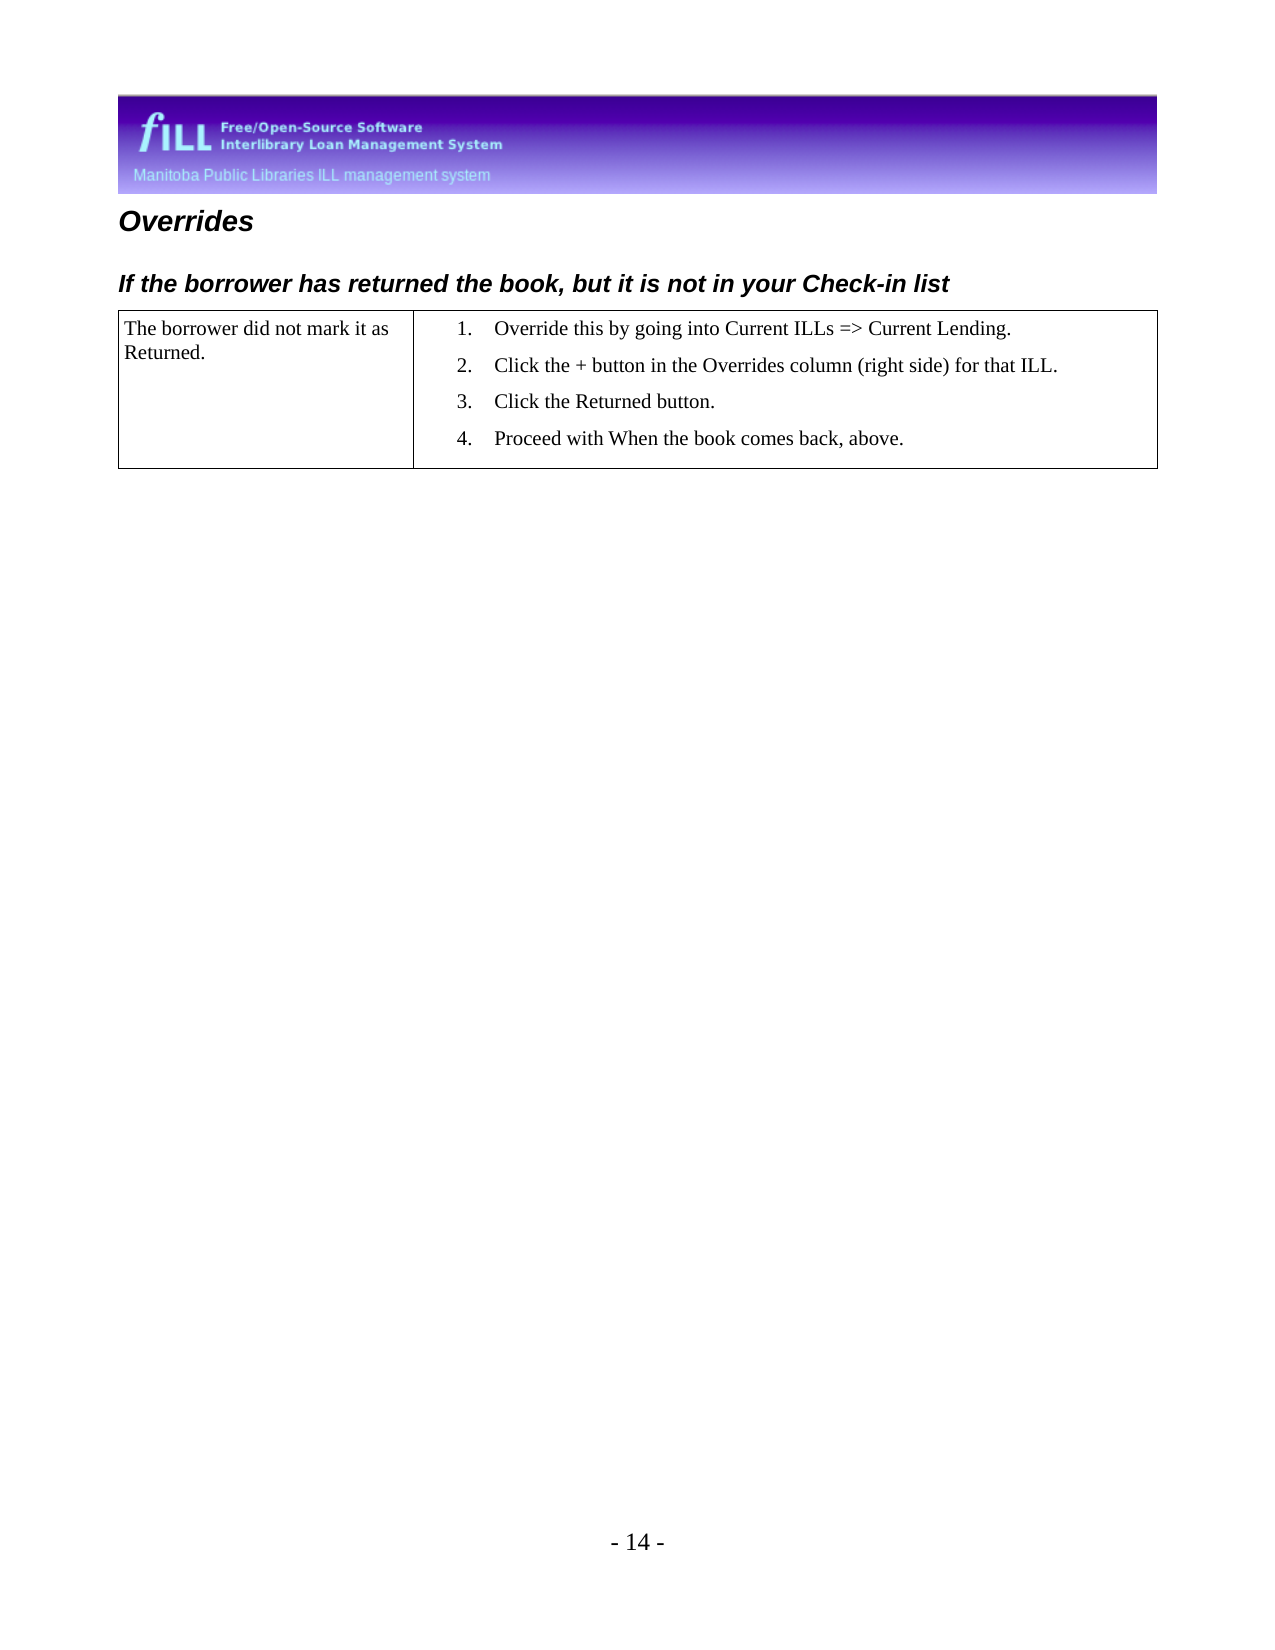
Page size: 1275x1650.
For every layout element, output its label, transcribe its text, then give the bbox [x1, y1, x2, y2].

picture [118, 94, 1157, 194]
table_header Override this by going into Current ILLs => Current Lending. Click the + button in the Overrides column (right side) for that ILL. Click the Returned button. Proceed with When the book comes back, above. [414, 311, 1157, 468]
subtitle If the borrower has returned the book, but it is not in your Check-in list [118, 269, 1157, 298]
table_header The borrower did not mark it as Returned. [119, 311, 413, 468]
subtitle Overrides [118, 204, 1157, 238]
